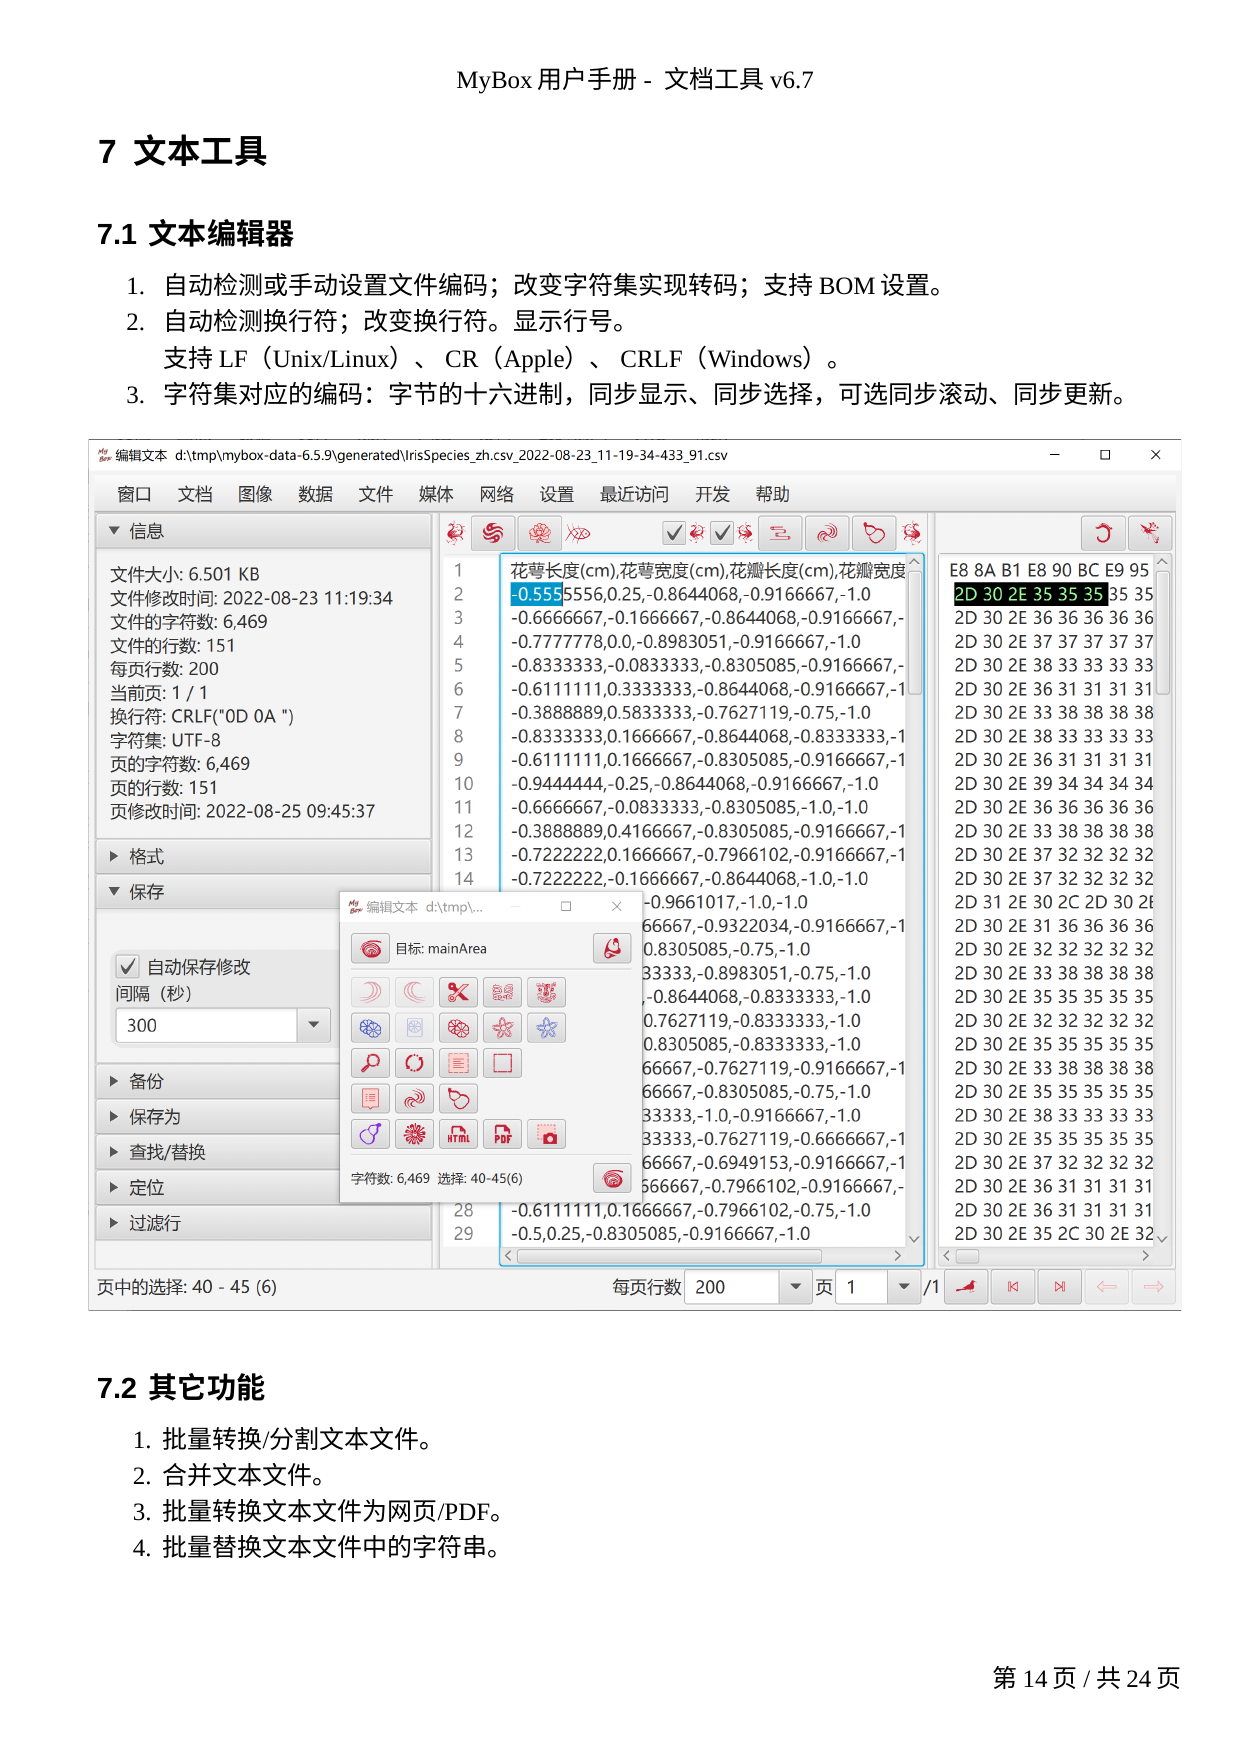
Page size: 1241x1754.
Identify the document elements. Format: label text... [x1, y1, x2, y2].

list 批量替换文本文件中的字符串。 [133, 1528, 1181, 1564]
list 合并文本文件。 [133, 1455, 1181, 1492]
subtitle 其它功能 [88, 1364, 1181, 1407]
subtitle 文本编辑器 [88, 211, 1181, 253]
picture [88, 439, 1182, 1311]
list 自动检测换行符；改变换行符。显示行号。 支持LF（Unix/Linux）、 CR（Apple）、 CRLF（Windows）。 [126, 302, 1181, 374]
subtitle 文本工具 [88, 125, 1181, 173]
list 字符集对应的编码：字节的十六进制，同步显示、同步选择，可选同步滚动、同步更新。 [126, 374, 1181, 411]
list 批量转换/分割文本文件。 [133, 1419, 1181, 1455]
list 自动检测或手动设置文件编码；改变字符集实现转码；支持BOM设置。 [126, 266, 1181, 302]
list 批量转换文本文件为网页/PDF。 [133, 1492, 1181, 1528]
